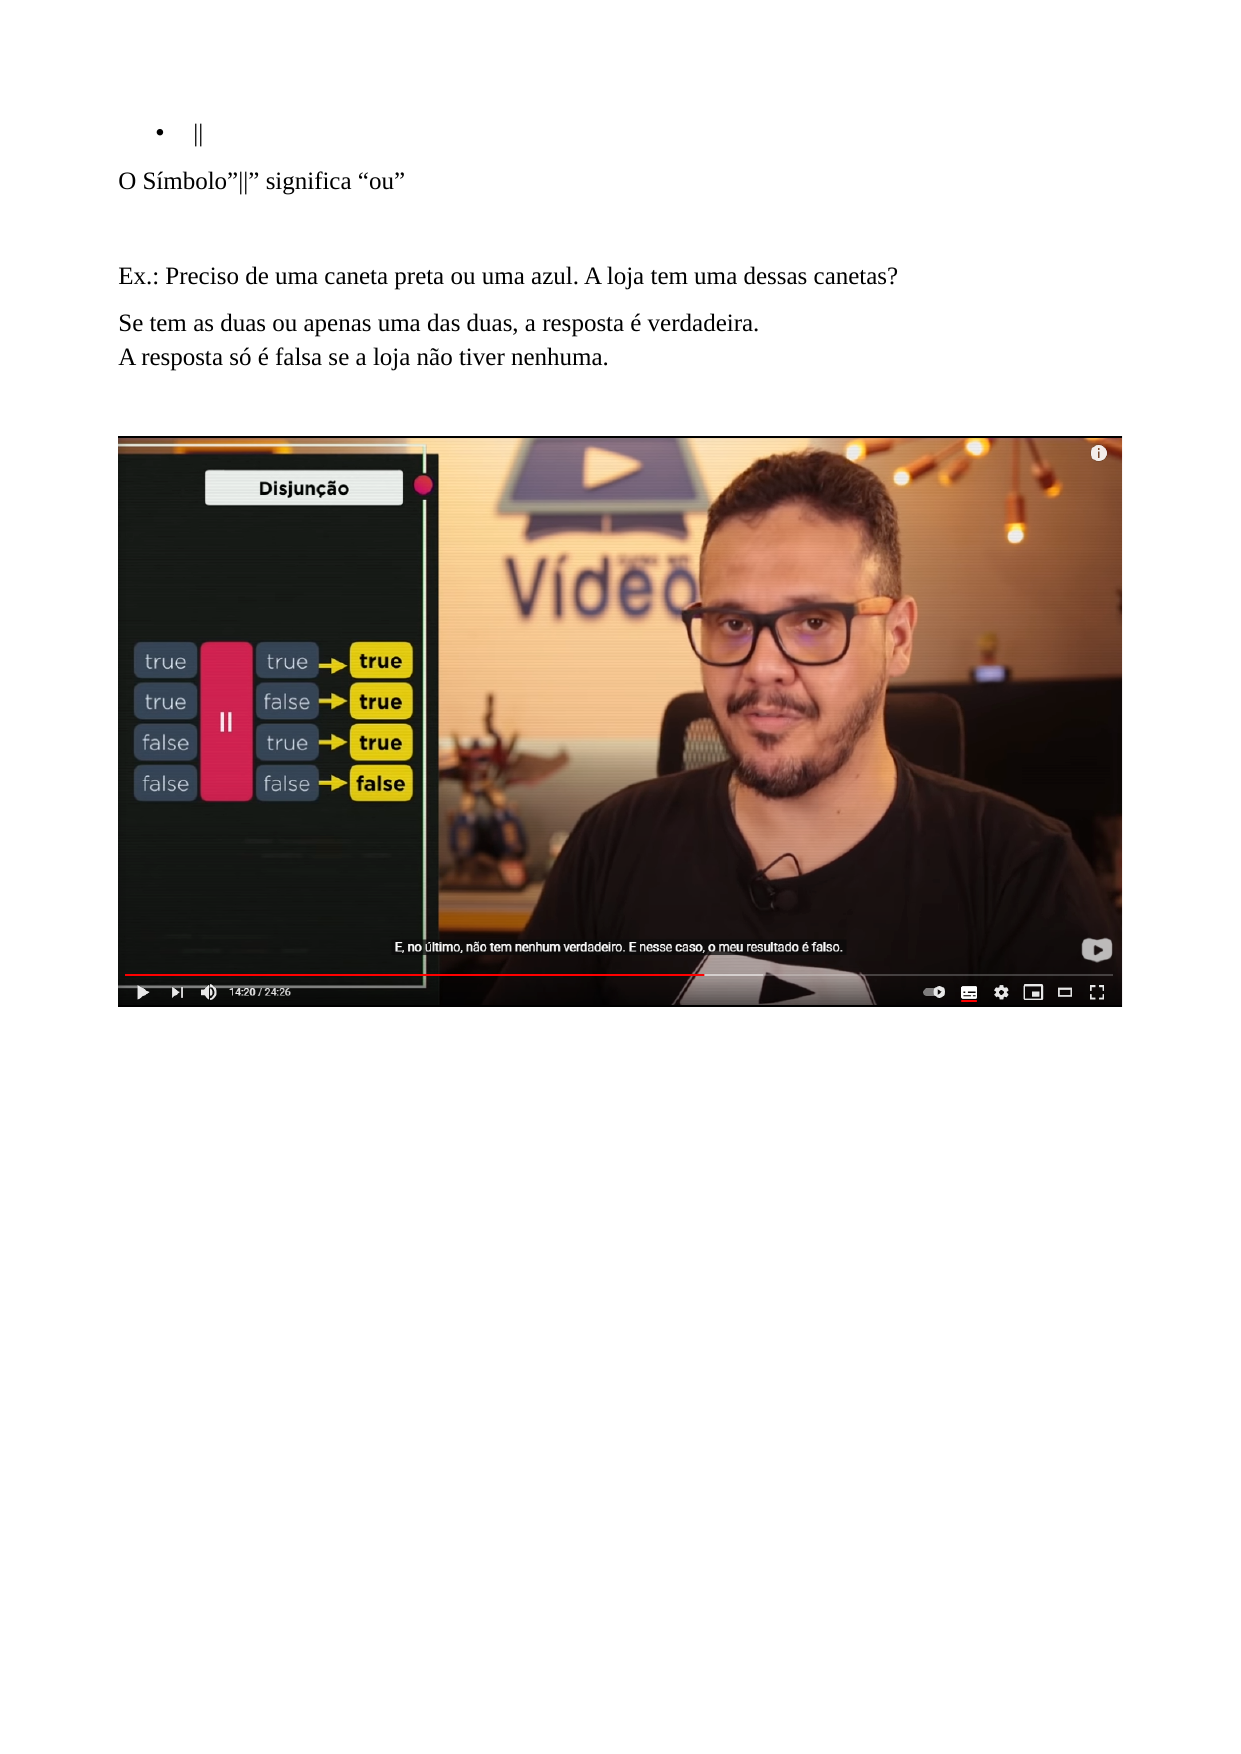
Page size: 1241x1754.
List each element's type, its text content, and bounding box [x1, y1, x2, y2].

text O Símbolo”||” significa “ou” [118, 166, 1122, 194]
list || [156, 118, 1122, 147]
picture [118, 436, 1123, 1007]
text Se tem as duas ou apenas uma das duas, a resposta é verdadeira. A resposta só é falsa se a loja não tiver nenhuma. [118, 308, 1122, 370]
text Ex.: Preciso de uma caneta preta ou uma azul. A loja tem uma dessas canetas? [118, 261, 1122, 290]
